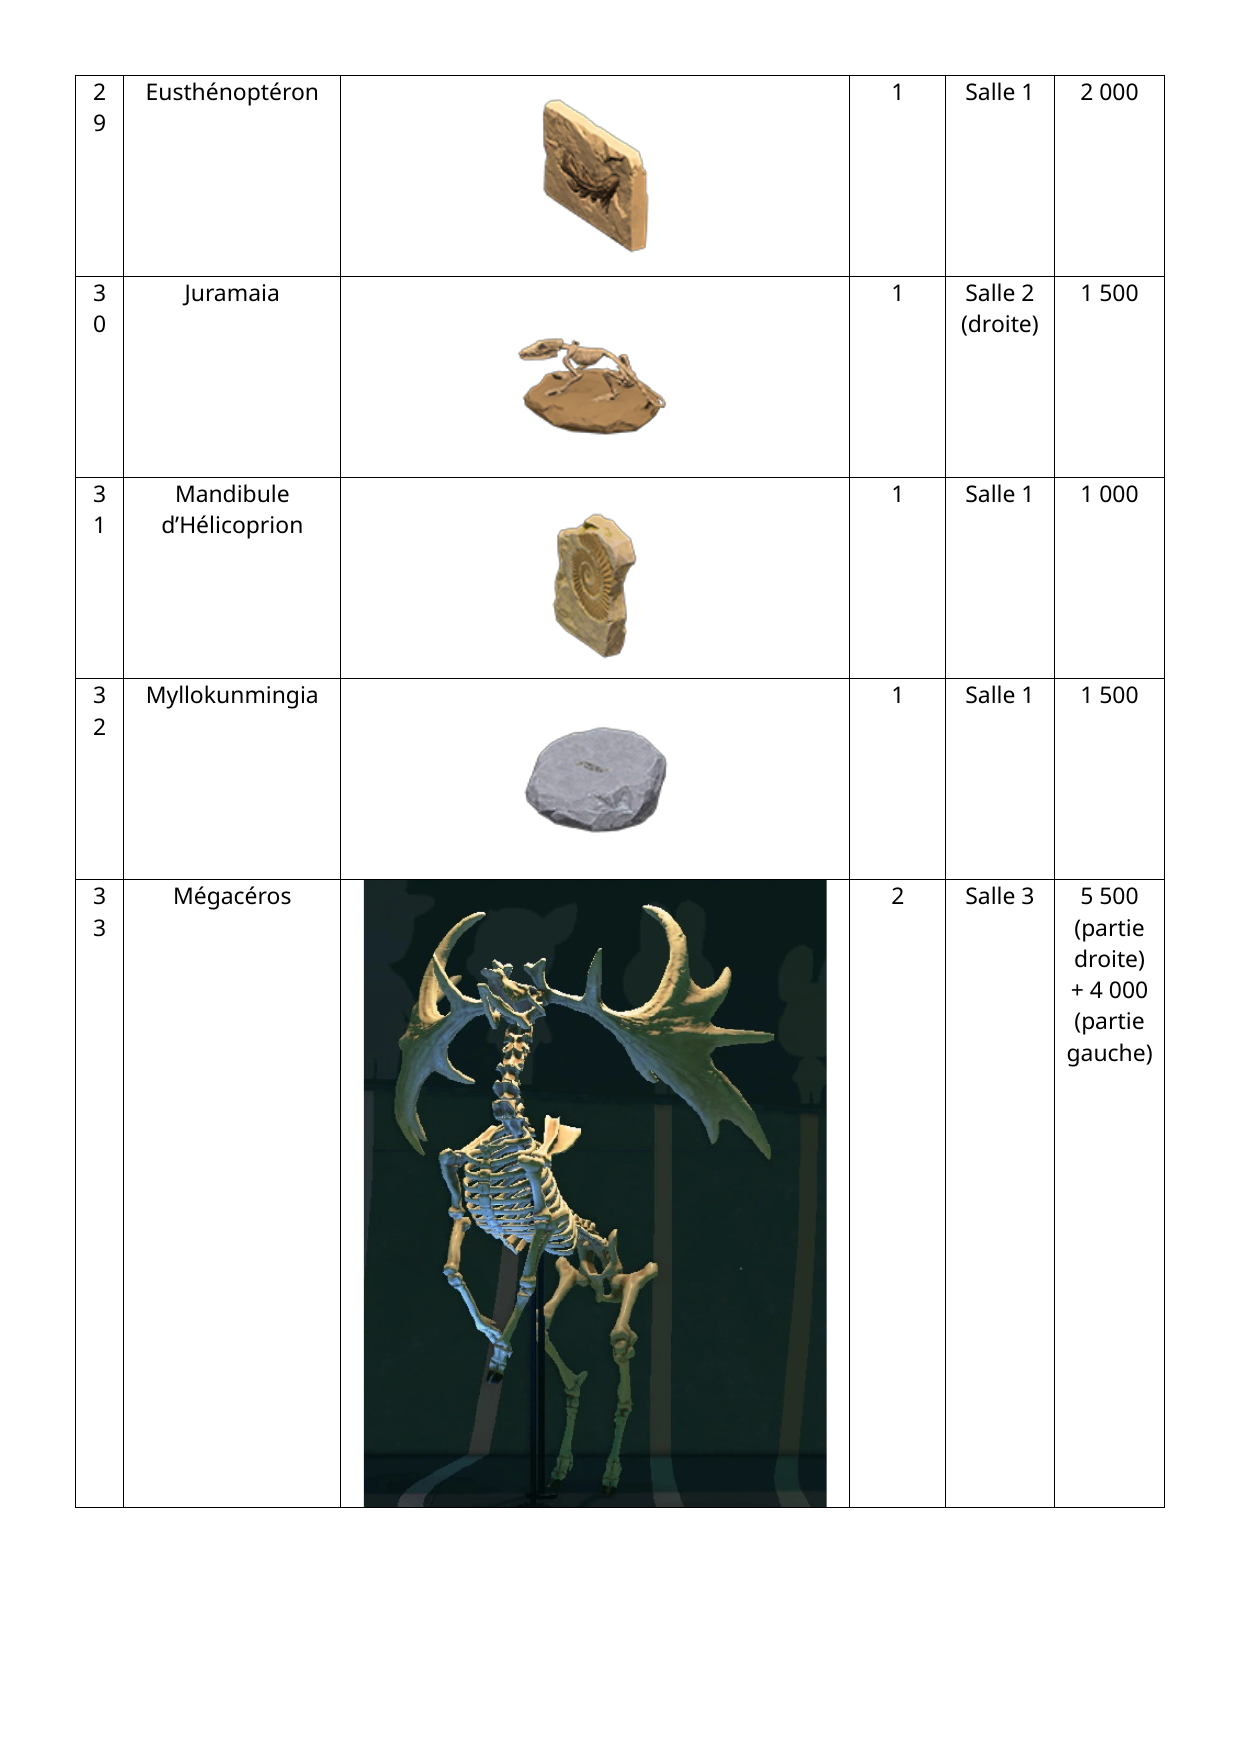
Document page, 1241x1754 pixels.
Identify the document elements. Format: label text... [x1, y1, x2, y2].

table_cell Salle 3 [946, 880, 1054, 1507]
table_cell Mégacéros [124, 880, 340, 1507]
table_cell Eusthénoptéron [124, 76, 340, 276]
table_cell 29 [76, 76, 123, 276]
table_cell Salle 1 [946, 478, 1054, 678]
table_cell 2 [850, 880, 945, 1507]
table_cell [341, 880, 363, 1507]
table_cell Mandibule d’Hélicoprion [124, 478, 340, 678]
table_cell Salle 1 [946, 76, 1054, 276]
table_cell 1 [850, 478, 945, 678]
table_cell [341, 478, 849, 678]
table_cell [341, 76, 849, 276]
table_cell [341, 679, 849, 879]
table_cell Salle 2 (droite) [946, 277, 1054, 477]
table_cell 32 [76, 679, 123, 879]
table_cell 33 [76, 880, 123, 1507]
table_cell 1 [850, 679, 945, 879]
table_cell [827, 880, 849, 1507]
table_cell 31 [76, 478, 123, 678]
table_cell 2 000 [1055, 76, 1164, 276]
table_cell [341, 277, 849, 477]
table_cell Juramaia [124, 277, 340, 477]
table_cell 1 [850, 277, 945, 477]
table_cell Salle 1 [946, 679, 1054, 879]
table_cell Myllokunmingia [124, 679, 340, 879]
table_cell 1 500 [1055, 277, 1164, 477]
table_cell 5 500 (partie droite) + 4 000 (partie gauche) [1055, 880, 1164, 1507]
table_cell 30 [76, 277, 123, 477]
table_cell 1 500 [1055, 679, 1164, 879]
table_cell 1 [850, 76, 945, 276]
table_cell 1 000 [1055, 478, 1164, 678]
